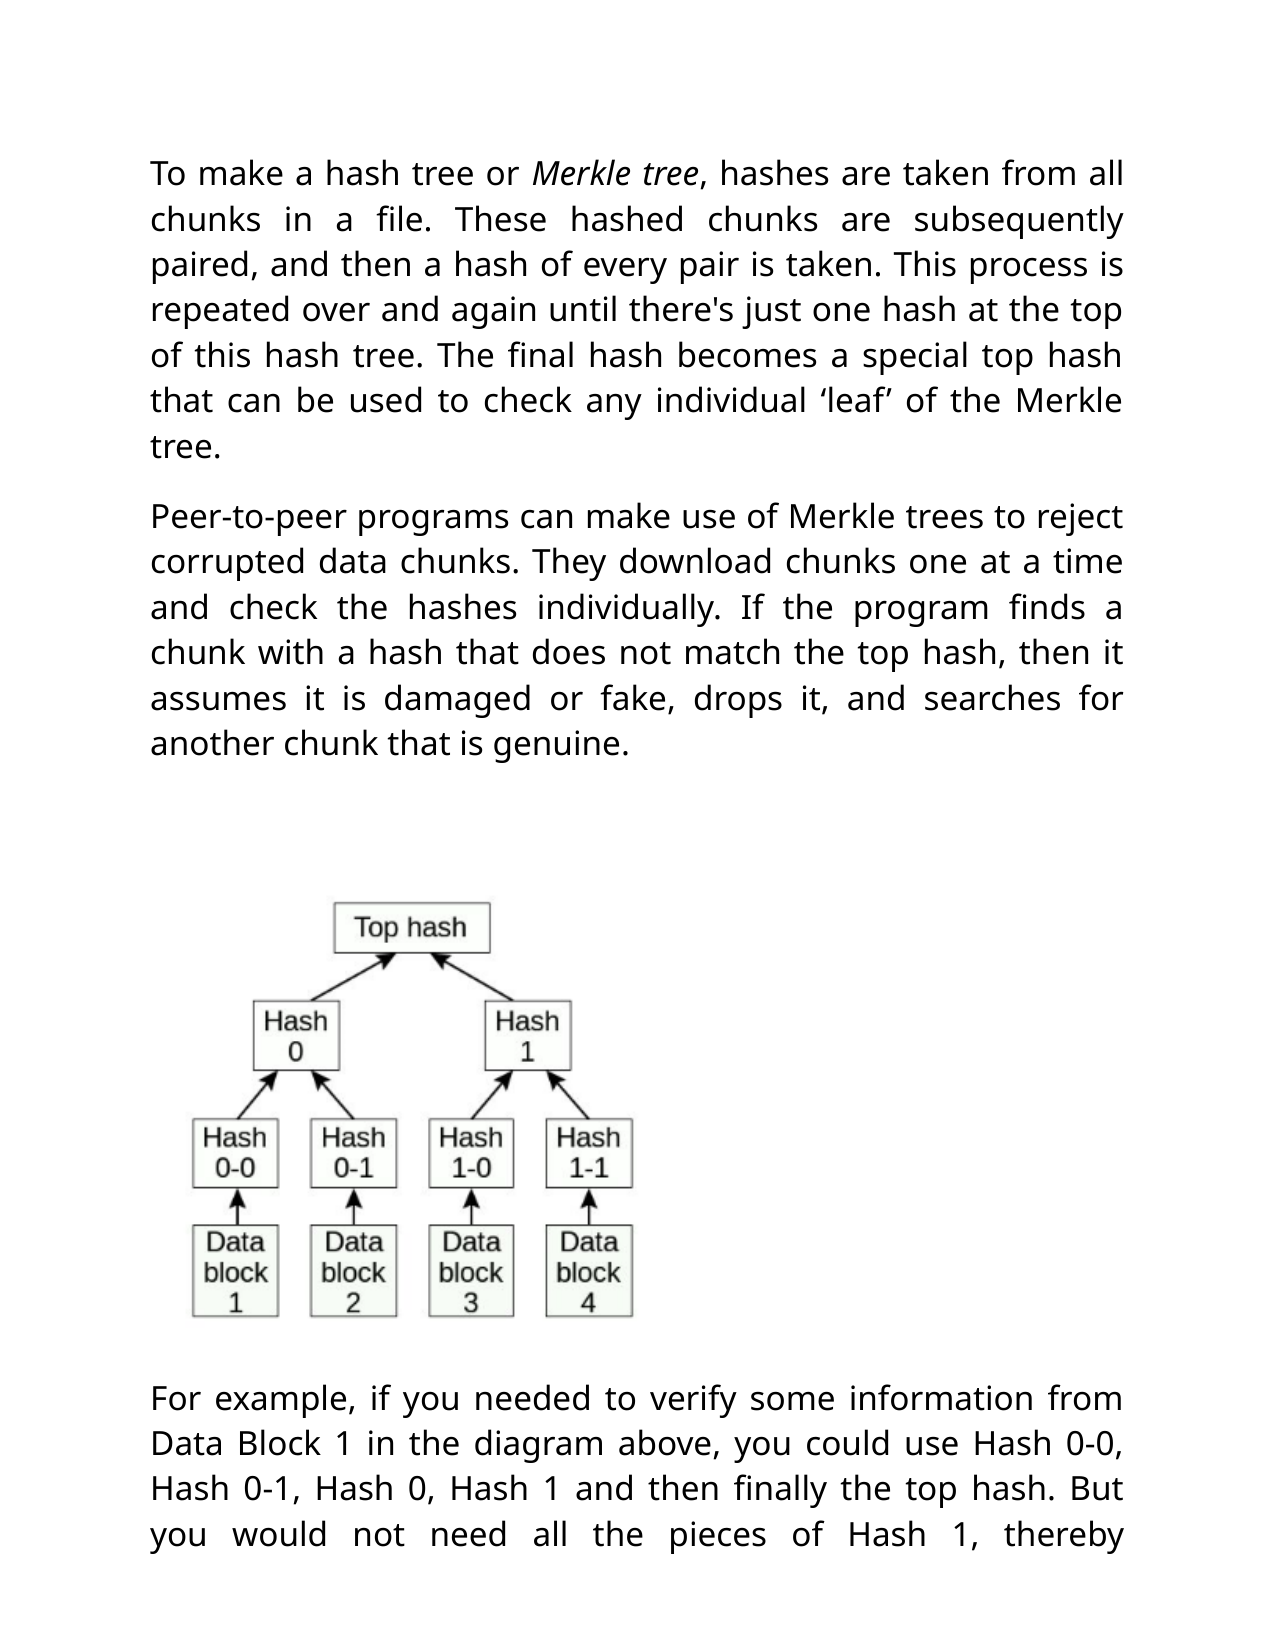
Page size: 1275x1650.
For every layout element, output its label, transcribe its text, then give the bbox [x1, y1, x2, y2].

picture [150, 860, 668, 1364]
text To make a hash tree or Merkle tree, hashes are taken from all chunks in a file. These hashed chunks are subsequently paired, and then a hash of every pair is taken. This process is repeated over and again until there's just one hash at the top of this hash tree. The final hash becomes a special top hash that can be used to check any individual ‘leaf’ of the Merkle tree. [150, 150, 1125, 468]
text For example, if you needed to verify some information from Data Block 1 in the diagram above, you could use Hash 0-0, Hash 0-1, Hash 0, Hash 1 and then finally the top hash. But you would not need all the pieces of Hash 1, thereby [150, 1374, 1125, 1556]
text Peer-to-peer programs can make use of Merkle trees to reject corrupted data chunks. They download chunks one at a time and check the hashes individually. If the program finds a chunk with a hash that does not match the top hash, then it assumes it is damaged or fake, drops it, and searches for another chunk that is genuine. [150, 493, 1125, 765]
